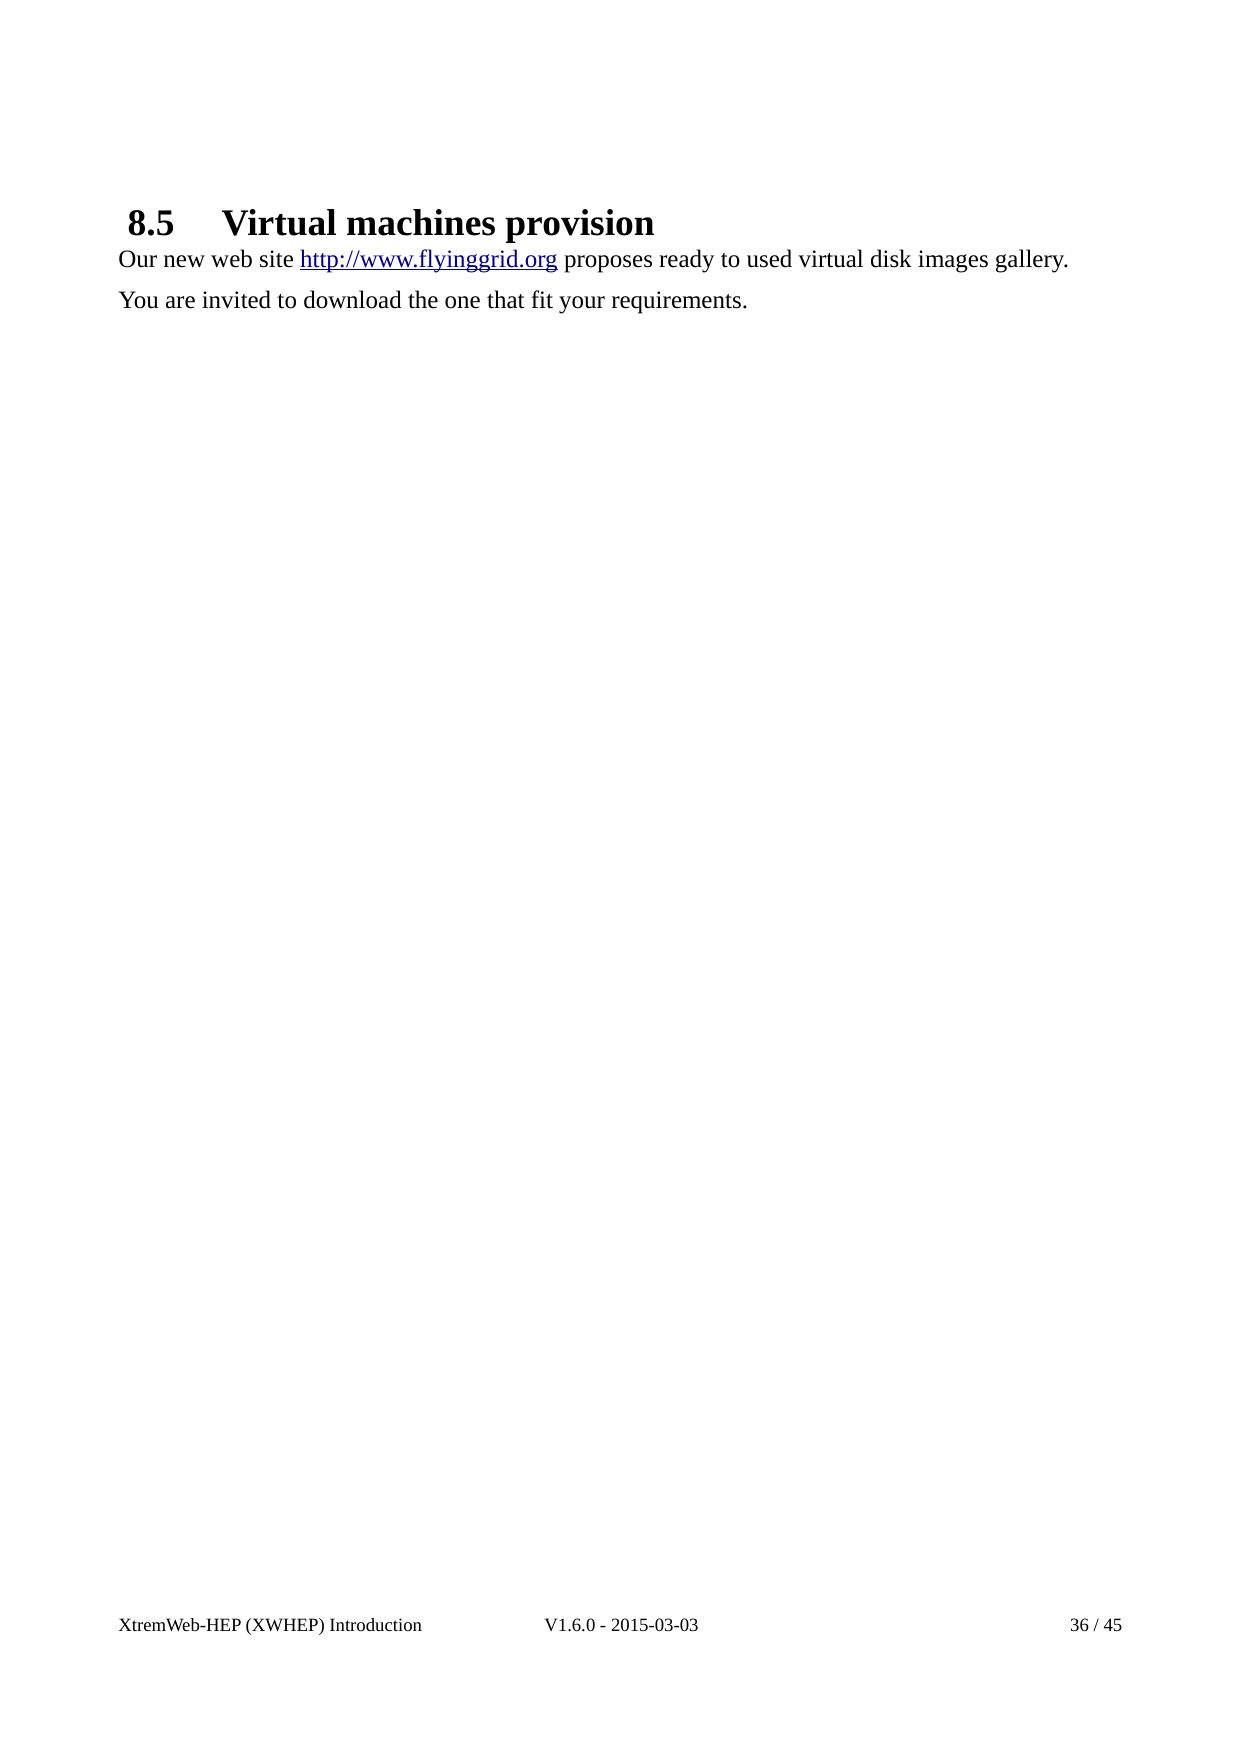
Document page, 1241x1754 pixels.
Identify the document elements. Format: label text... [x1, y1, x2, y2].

subtitle Virtual machines provision [118, 201, 1122, 244]
text Our new web site http://www.flyinggrid.org proposes ready to used virtual disk images gallery. [118, 244, 1122, 272]
text You are invited to download the one that fit your requirements. [118, 285, 1122, 314]
